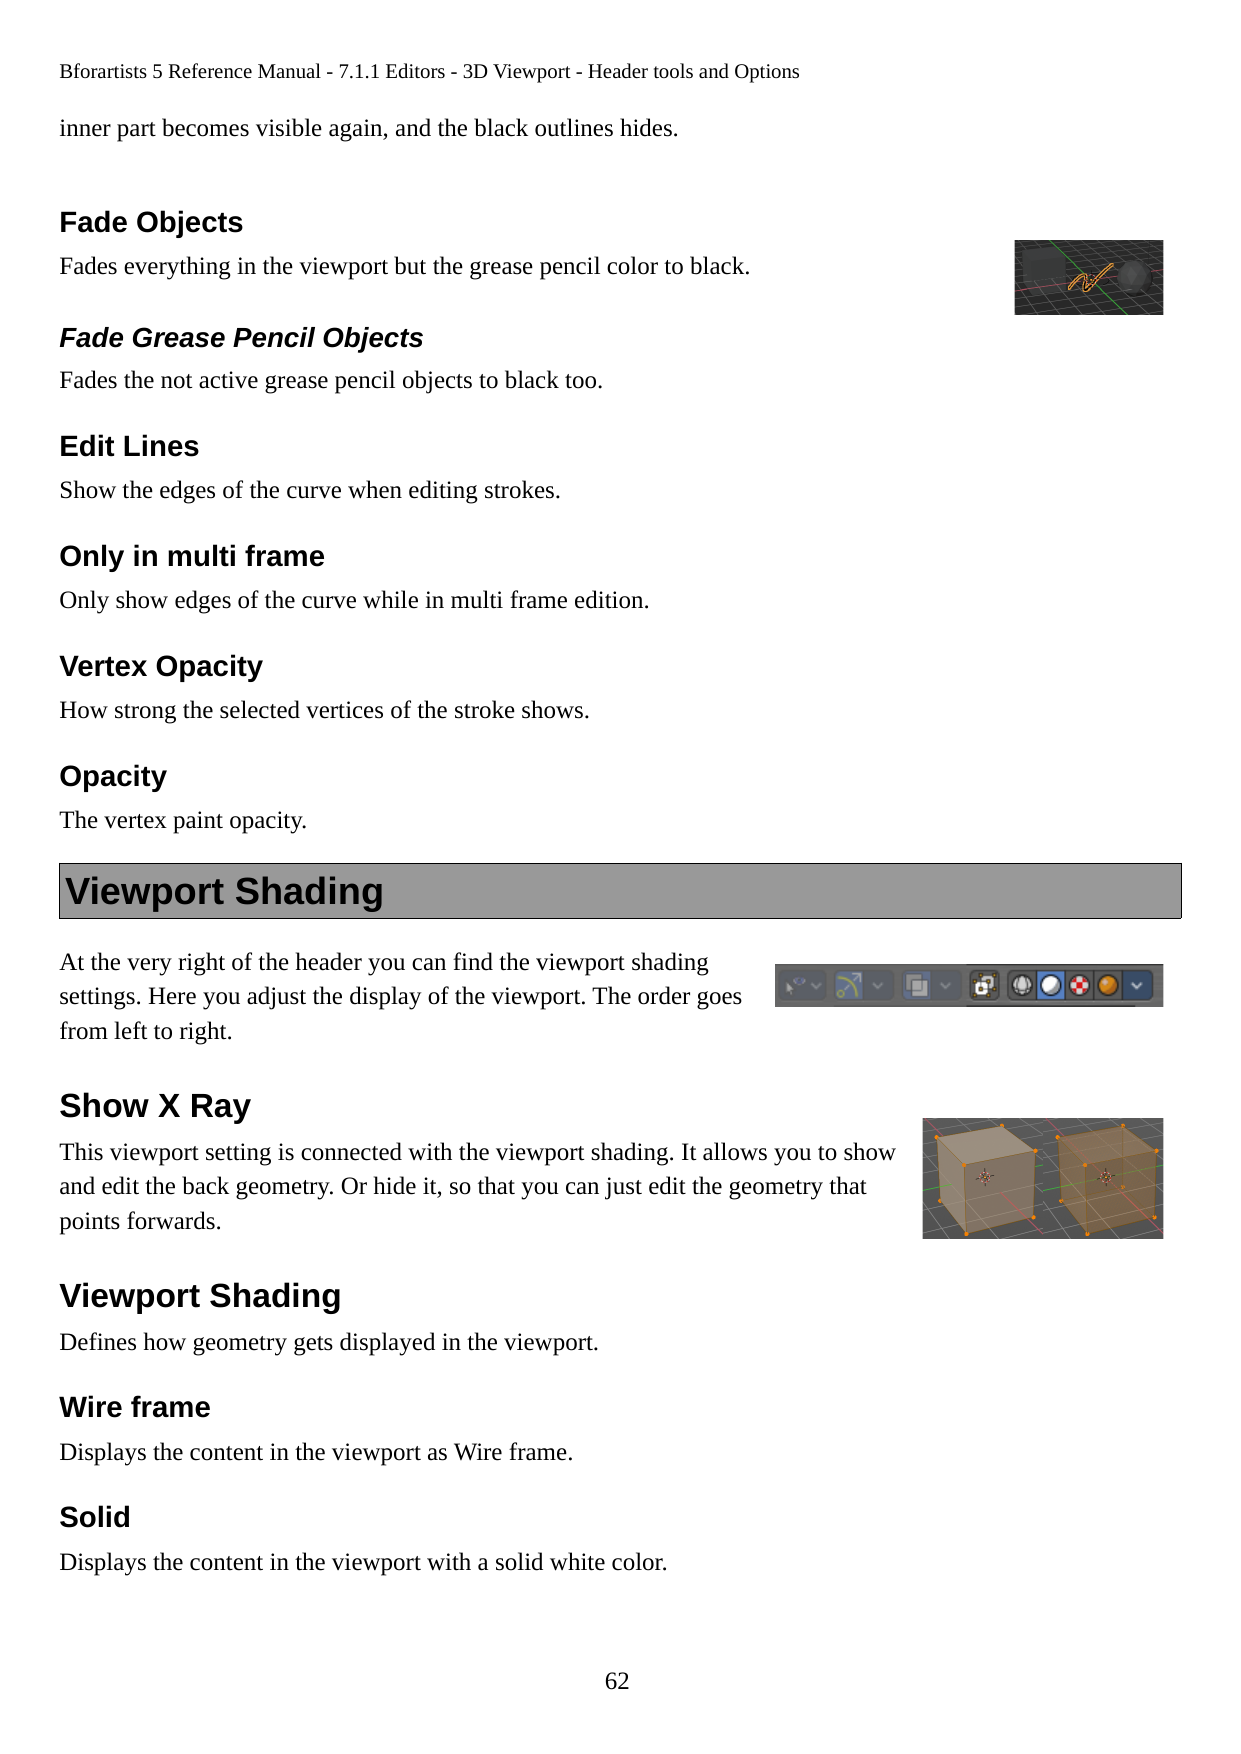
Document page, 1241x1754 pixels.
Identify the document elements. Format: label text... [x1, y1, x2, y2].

subtitle Only in multi frame [59, 539, 1181, 573]
text Displays the content in the viewport with a solid white color. [59, 1547, 1181, 1575]
text inner part becomes visible again, and the black outlines hides. [59, 113, 1181, 141]
subtitle Fade Objects [59, 205, 1181, 239]
subtitle Viewport Shading [59, 1276, 1181, 1314]
text Show the edges of the curve when editing strokes. [59, 476, 1181, 504]
text The vertex paint opacity. [59, 805, 1181, 834]
subtitle Show X Ray [59, 1086, 1181, 1124]
picture [775, 964, 1164, 1007]
text How strong the selected vertices of the stroke shows. [59, 695, 1181, 724]
text At the very right of the header you can find the viewport shading settings. Here you adjust the display of the viewport. The order goes from left to right. [59, 947, 1181, 1044]
table_header Viewport Shading [60, 864, 1181, 918]
picture [922, 1118, 1164, 1239]
text Fades the not active grease pencil objects to black too. [59, 366, 1181, 394]
text This viewport setting is connected with the viewport shading. It allows you to show and edit the back geometry. Or hide it, so that you can just edit the geometry that points forwards. [59, 1137, 922, 1234]
subtitle Fade Grease Pencil Objects [59, 321, 1181, 353]
text Fades everything in the viewport but the grease pencil color to black. [59, 251, 1014, 280]
picture [1014, 240, 1164, 315]
subtitle Opacity [59, 759, 1181, 793]
text Only show edges of the curve while in multi frame edition. [59, 585, 1181, 614]
subtitle Wire frame [59, 1390, 1181, 1424]
subtitle Vertex Opacity [59, 649, 1181, 683]
text Defines how geometry gets displayed in the viewport. [59, 1327, 1181, 1356]
subtitle Solid [59, 1500, 1181, 1534]
text Displays the content in the viewport as Wire frame. [59, 1437, 1181, 1465]
subtitle Edit Lines [59, 429, 1181, 463]
